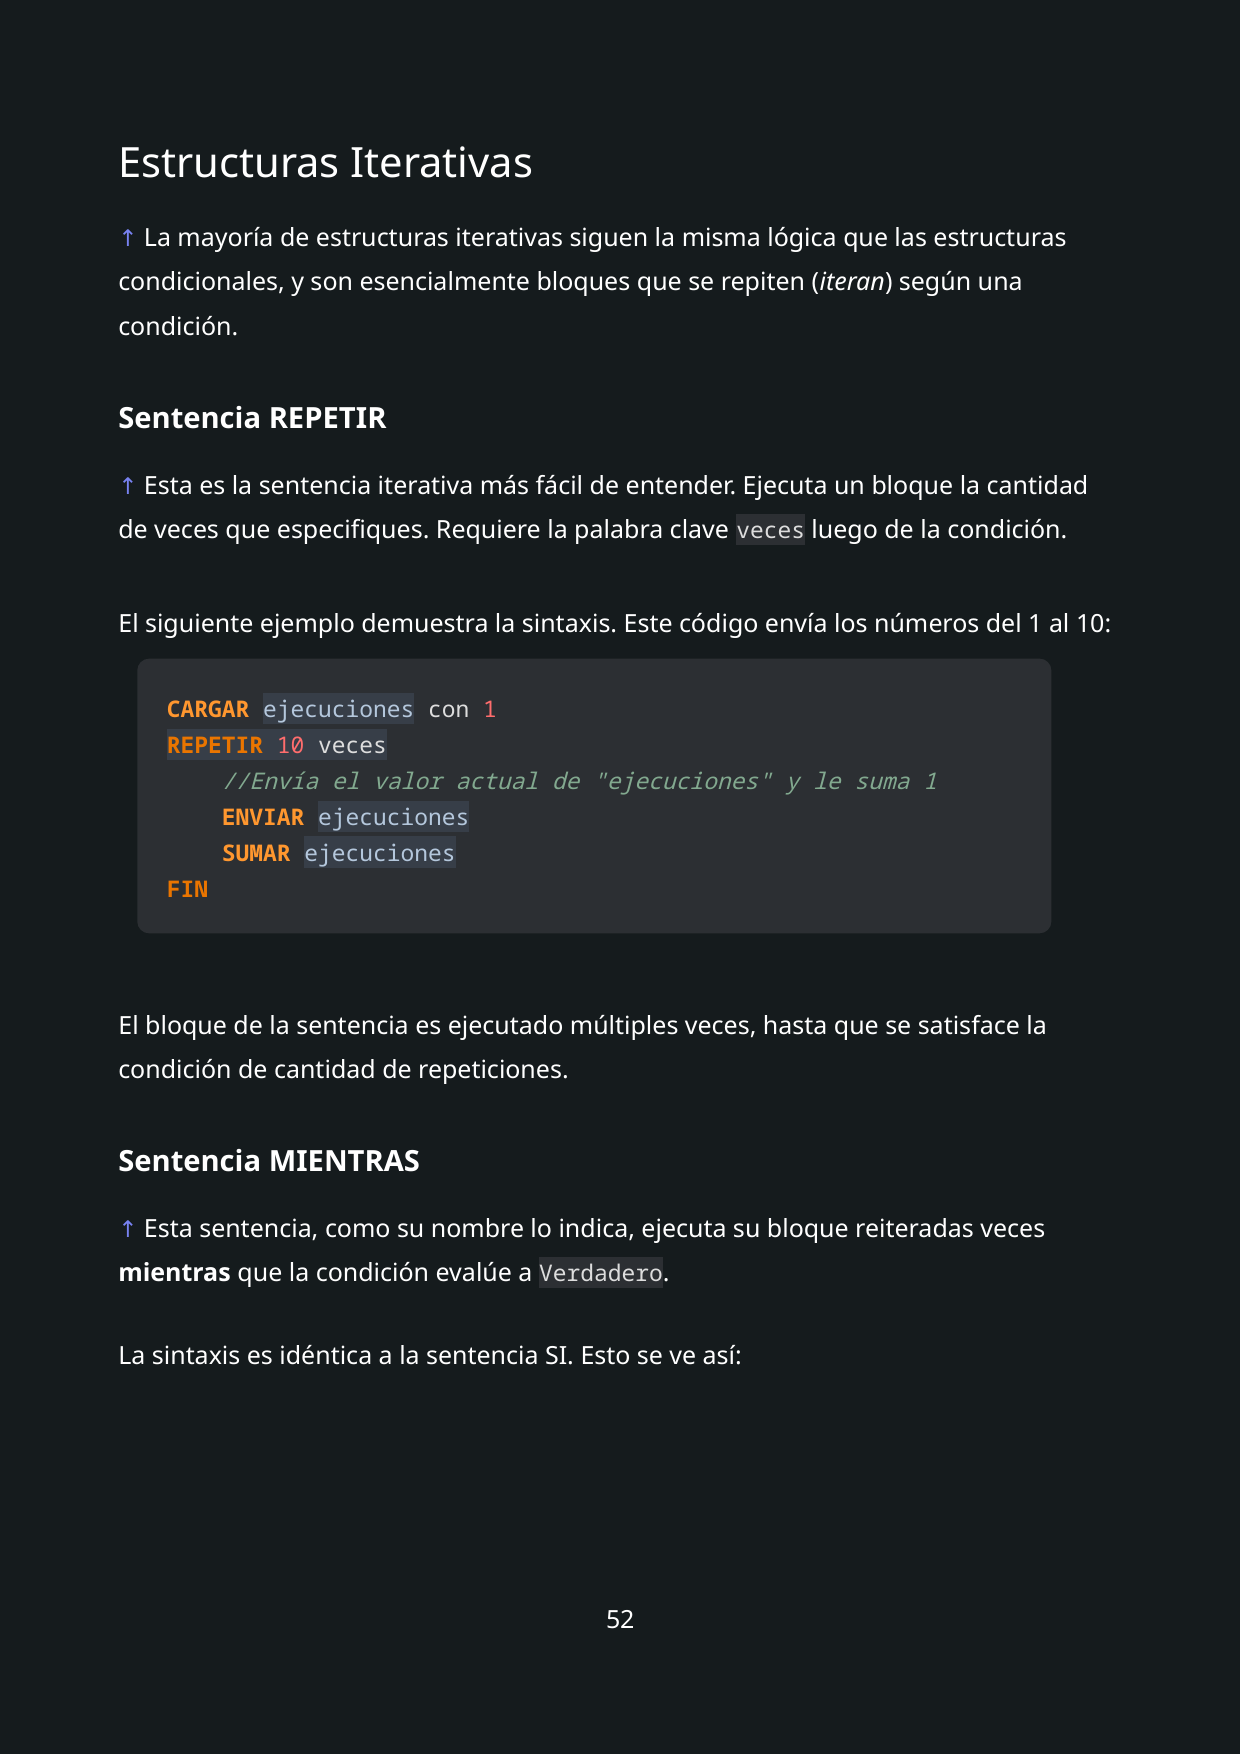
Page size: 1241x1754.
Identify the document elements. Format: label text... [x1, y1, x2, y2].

text ↑ Esta es la sentencia iterativa más fácil de entender. Ejecuta un bloque la cantidad de veces que especifiques. Requiere la palabra clave veces luego de la condición. [118, 467, 1122, 546]
text El siguiente ejemplo demuestra la sintaxis. Este código envía los números del 1 al 10: [118, 606, 1122, 640]
subtitle Sentencia MIENTRAS [118, 1141, 1122, 1180]
text El bloque de la sentencia es ejecutado múltiples veces, hasta que se satisface la condición de cantidad de repeticiones. [118, 1007, 1122, 1086]
text ↑ La mayoría de estructuras iterativas siguen la misma lógica que las estructuras condicionales, y son esencialmente bloques que se repiten (iteran) según una condición. [118, 220, 1122, 342]
subtitle Sentencia REPETIR [118, 397, 1122, 437]
subtitle Estructuras Iterativas [118, 133, 1122, 189]
text La sintaxis es idéntica a la sentencia SI. Esto se ve así: [118, 1338, 1122, 1372]
text ↑ Esta sentencia, como su nombre lo indica, ejecuta su bloque reiteradas veces mientras que la condición evalúe a Verdadero. [118, 1211, 1122, 1289]
